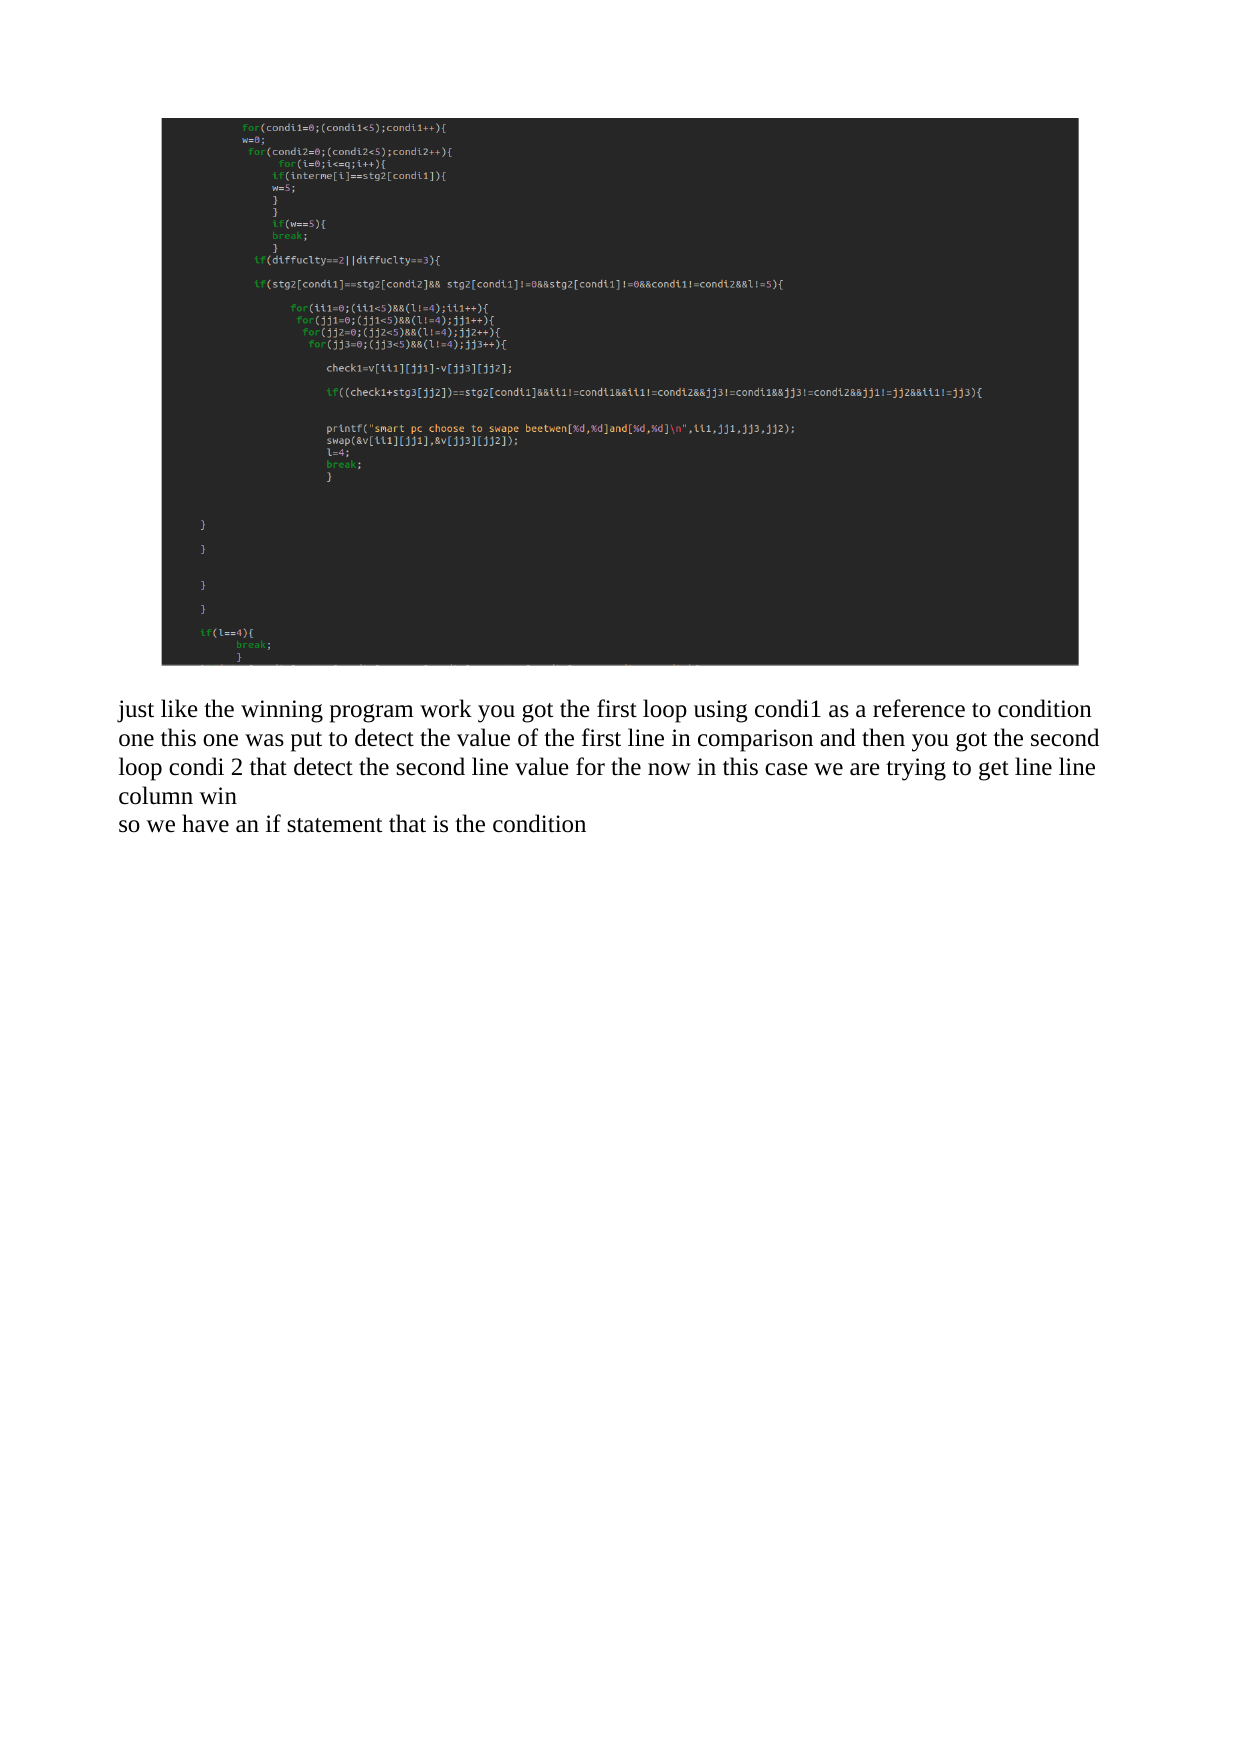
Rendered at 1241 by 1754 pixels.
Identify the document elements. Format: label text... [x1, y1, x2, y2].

text just like the winning program work you got the first loop using condi1 as a reference to condition one this one was put to detect the value of the first line in comparison and then you got the second loop condi 2 that detect the second line value for the now in this case we are trying to get line line column win [118, 694, 1122, 809]
picture [161, 118, 1079, 666]
text so we have an if statement that is the condition [118, 809, 1122, 838]
